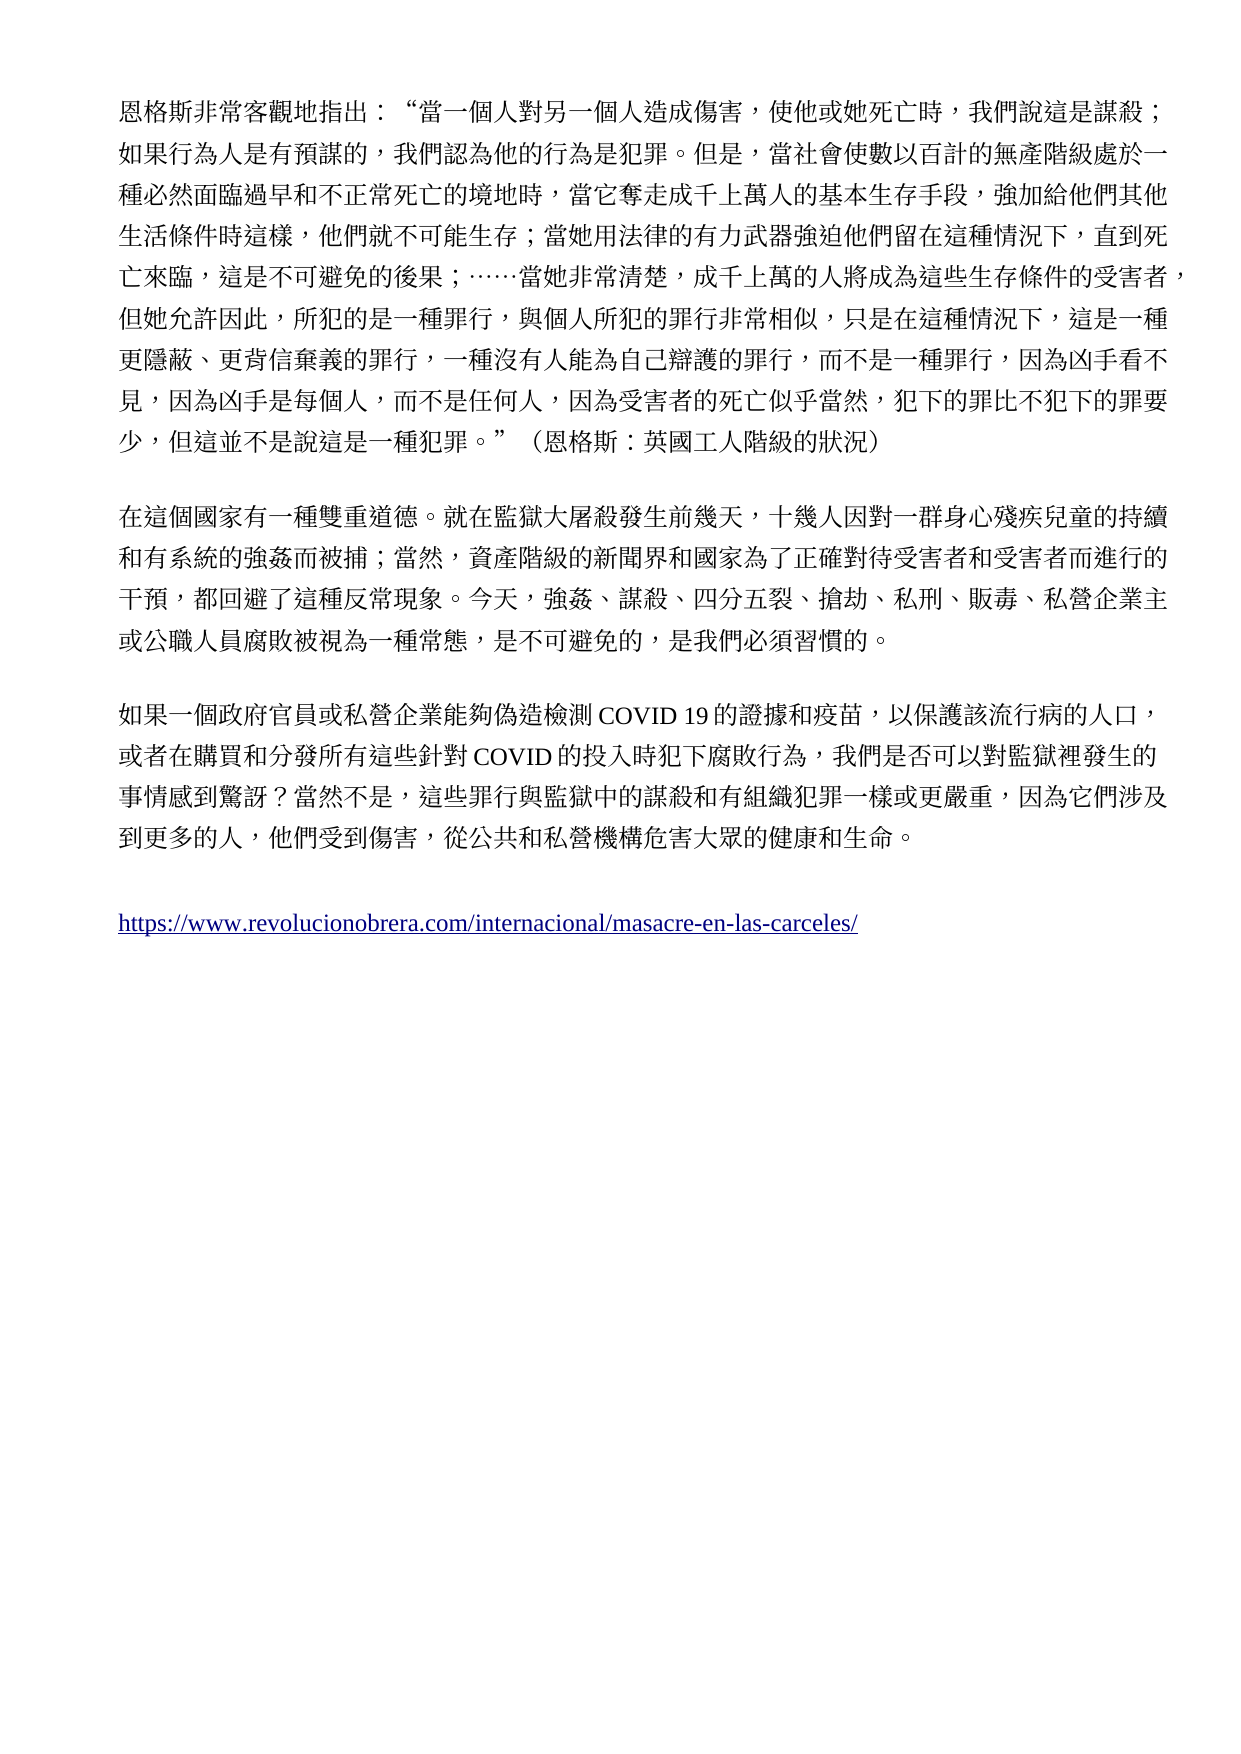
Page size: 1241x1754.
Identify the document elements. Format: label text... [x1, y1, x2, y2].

text https://www.revolucionobrera.com/internacional/masacre-en-las-carceles/ [118, 875, 1181, 937]
text https://www.revolutionobrera.com/public html/wp-content/uploads/2021/03/carcles-ecuador.jpg 2021-03-04T15:06:19-05:00 https://www.revolutionObrera.com/author/root/ [地]https://www.revolutionObrera.com/public html/wp-content/uploads/2020/02/workers-520x245.jpg'，'https://www.revolutionObrera.com/public html/wp-content/uploads/2021/02/nicolas-520x245.jpg'，'https://www.revolutionObrera.com/public html/wp-content/uploads/2021/02/china-copy-520x245.jpg“，“哦。https://www.revolutionObrera.com/wp-content/uploads/2017/04/supportnos.jpg'，'https://www.revolutionObrera.com/public html/wp-content/plugins/telegram-bot/img/telegramiconmini.jpg'，'https://www.revolutionObrera.com/public html/wp-content/uploads/2020/10/pgi-620x349.png“，“哦。https://www.revolutionObrera.com/public html/wp-content/uploads/2021/01/bella-org-back-620x620.jpeg'，'https://www.revolutionObrera.com/public html/wp-content/uploads/2020/10/vologo-620x233.png'，'https://www.revolutionObrera.com/public html/wp-content/uploads/2020/10/blogs-620x165.png“，“哦。https://www.revolutionObrera.com/public html/wp-content/uploads/2021/01/ro-494.jpg'，'https://www.revolutionObrera.com/public html/wp-content/uploads/2021/01/almanaque-2121.jpg'，'https://www.revolutionObrera.com/public html/wp-content/uploads/2020/07/portadesafios.jpg“，“哦。https://www.revolutionObrera.com/wp-content/uploads/2020/01/programmuoclm.jpg'，'https://www.revolutionObrera.com/wp-content/uploads/2016/08/portalg.jpg'，'https://www.revolutionObrera.com/public html/wp-content/plugins/email-subscribers/lite/public/images/spinner.gif“，“哦。https://www.revolutionObrera.com/propossite/wp-content/uploads/2015/08/logof.png“] 罪犯對生產力發展的影響是可以詳細說明的。如果沒有搶劫，鎖會發展到現在的完美嗎？如果沒有造假者，紙幣製造業是否會發展到目前的水平？……如果我們放棄私人犯罪領域：如果沒有國內犯罪，世界市場是否會出現？即使是國家？ 馬克思 3月1日攝於大紫堡紅 監獄不是社會的毒瘤，它們是社會本身，以各種形式暴露出來，但在一個特定的舞臺上。 在過去的幾天裡，大約100名囚犯被屠殺的方式是人類所能想象的最殘酷的。切除器官、肢解四肢、斬首、絞刑等，進一步暴露了恢復性言論和國家機構效率的謬誤，以及困擾社會的巨大危機，這些危機在各個方面都受到侵蝕。 面對這些事實，許多部門發出了呼籲，指出必須執行無期徒刑或死刑。也有人認為犯罪的“自然”狀態或這些反常行為的先天衍生。 新聞界談到監獄系統的弱點，就好像它不在國家的社會結構之外一樣，他們談到缺乏道德和道德價值觀，歸根結底，他們正在尋找藉口或論據，試圖為不合理的行為辯護。 該國監獄的監視和控制系統是該地區最現代化的系統之一，幾乎不可能在沒有監控攝像頭、金屬探測器、掃描器和其他安全過濾器的情況下輸入10美分。 監獄裡有刺刀、工業砍刀、彈藥、手槍、手榴彈、步槍（在幾次搜查中發現了戰爭步槍）、電話，當然，這一切的核心——各種毒品——都是犯罪團伙與警察結盟的產物，導遊和行政人員；換言之，雖然幫派確實是中心，但整個機構、警察和行政結構的共謀使監獄內外的功能和可持續性得以實現。 很難確定有多少錢被轉移到所謂的康復中心。每個人都必須每月支付手機費、車間費甚至教育費。此外，一部室內電話的費用可能在800-1200美元之間。事實上，導遊和警察把他們賣了；三個月後，他們被帶到被徵用的囚犯那裡，然後把他們賣給不同病房的其他囚犯。如果該國有近4萬名囚犯，基本上有4個強大和眾多的幫派存在於所有這些中心，那麼對這些人及其同夥來說，這是一個很好的殺人理由。 該國的監獄問題是系統性的。犯罪率正在迅速上升，沒有法律和/或強制措施能夠控制到它們對半封建生產方式和關係的笨拙動態作出反應的程度，無法消除導致社會某些階層崩潰的結構性條件。 誠然，82人是在舊州憲法規定的責任範圍內被殺害的，其目的是懲罰犯罪，使被拘留者康復，然後重新融入社會；然而，與這些囚犯一樣，他們的受害者和普通人在群眾中，國家又失敗了，不是因為它想失敗，而是因為這是它的邏輯，它的組織方式是為了維護少數大資產階級和大地主的利益，其餘的人口是可以利用的、可以拋棄的或可以替代的。 法律不是為了在人民的社會行為中建立某種平衡，而是為了維持官僚資本主義和舊權力。我們只需要看看，在所謂的康復中心，成年監獄人口多，患有災難性疾病，沒有采取任何措施及時有效地照顧他們。幾十名囚犯在這些設施中死於疾病和忽視；然而，幾天前，一名法官裁定，雅各布·布卡拉姆（前總統的兒子，也是司法部的囚犯阿卜杜拉·布卡拉姆）將被給予替代措施，因為他在基多的寒冷中很難應付。這是愚蠢的！你被軟禁在瓜亞基爾！ 恩格斯非常客觀地指出：“當一個人對另一個人造成傷害，使他或她死亡時，我們說這是謀殺；如果行為人是有預謀的，我們認為他的行為是犯罪。但是，當社會使數以百計的無產階級處於一種必然面臨過早和不正常死亡的境地時，當它奪走成千上萬人的基本生存手段，強加給他們其他生活條件時這樣，他們就不可能生存；當她用法律的有力武器強迫他們留在這種情況下，直到死亡來臨，這是不可避免的後果；……當她非常清楚，成千上萬的人將成為這些生存條件的受害者，但她允許因此，所犯的是一種罪行，與個人所犯的罪行非常相似，只是在這種情況下，這是一種更隱蔽、更背信棄義的罪行，一種沒有人能為自己辯護的罪行，而不是一種罪行，因為凶手看不見，因為凶手是每個人，而不是任何人，因為受害者的死亡似乎當然，犯下的罪比不犯下的罪要少，但這並不是說這是一種犯罪。”（恩格斯：英國工人階級的狀況） 在這個國家有一種雙重道德。就在監獄大屠殺發生前幾天，十幾人因對一群身心殘疾兒童的持續和有系統的強姦而被捕；當然，資產階級的新聞界和國家為了正確對待受害者和受害者而進行的干預，都回避了這種反常現象。今天，強姦、謀殺、四分五裂、搶劫、私刑、販毒、私營企業主或公職人員腐敗被視為一種常態，是不可避免的，是我們必須習慣的。 如果一個政府官員或私營企業能夠偽造檢測COVID 19的證據和疫苗，以保護該流行病的人口，或者在購買和分發所有這些針對COVID的投入時犯下腐敗行為，我們是否可以對監獄裡發生的事情感到驚訝？當然不是，這些罪行與監獄中的謀殺和有組織犯罪一樣或更嚴重，因為它們涉及到更多的人，他們受到傷害，從公共和私營機構危害大眾的健康和生命。 [118, 59, 1181, 855]
